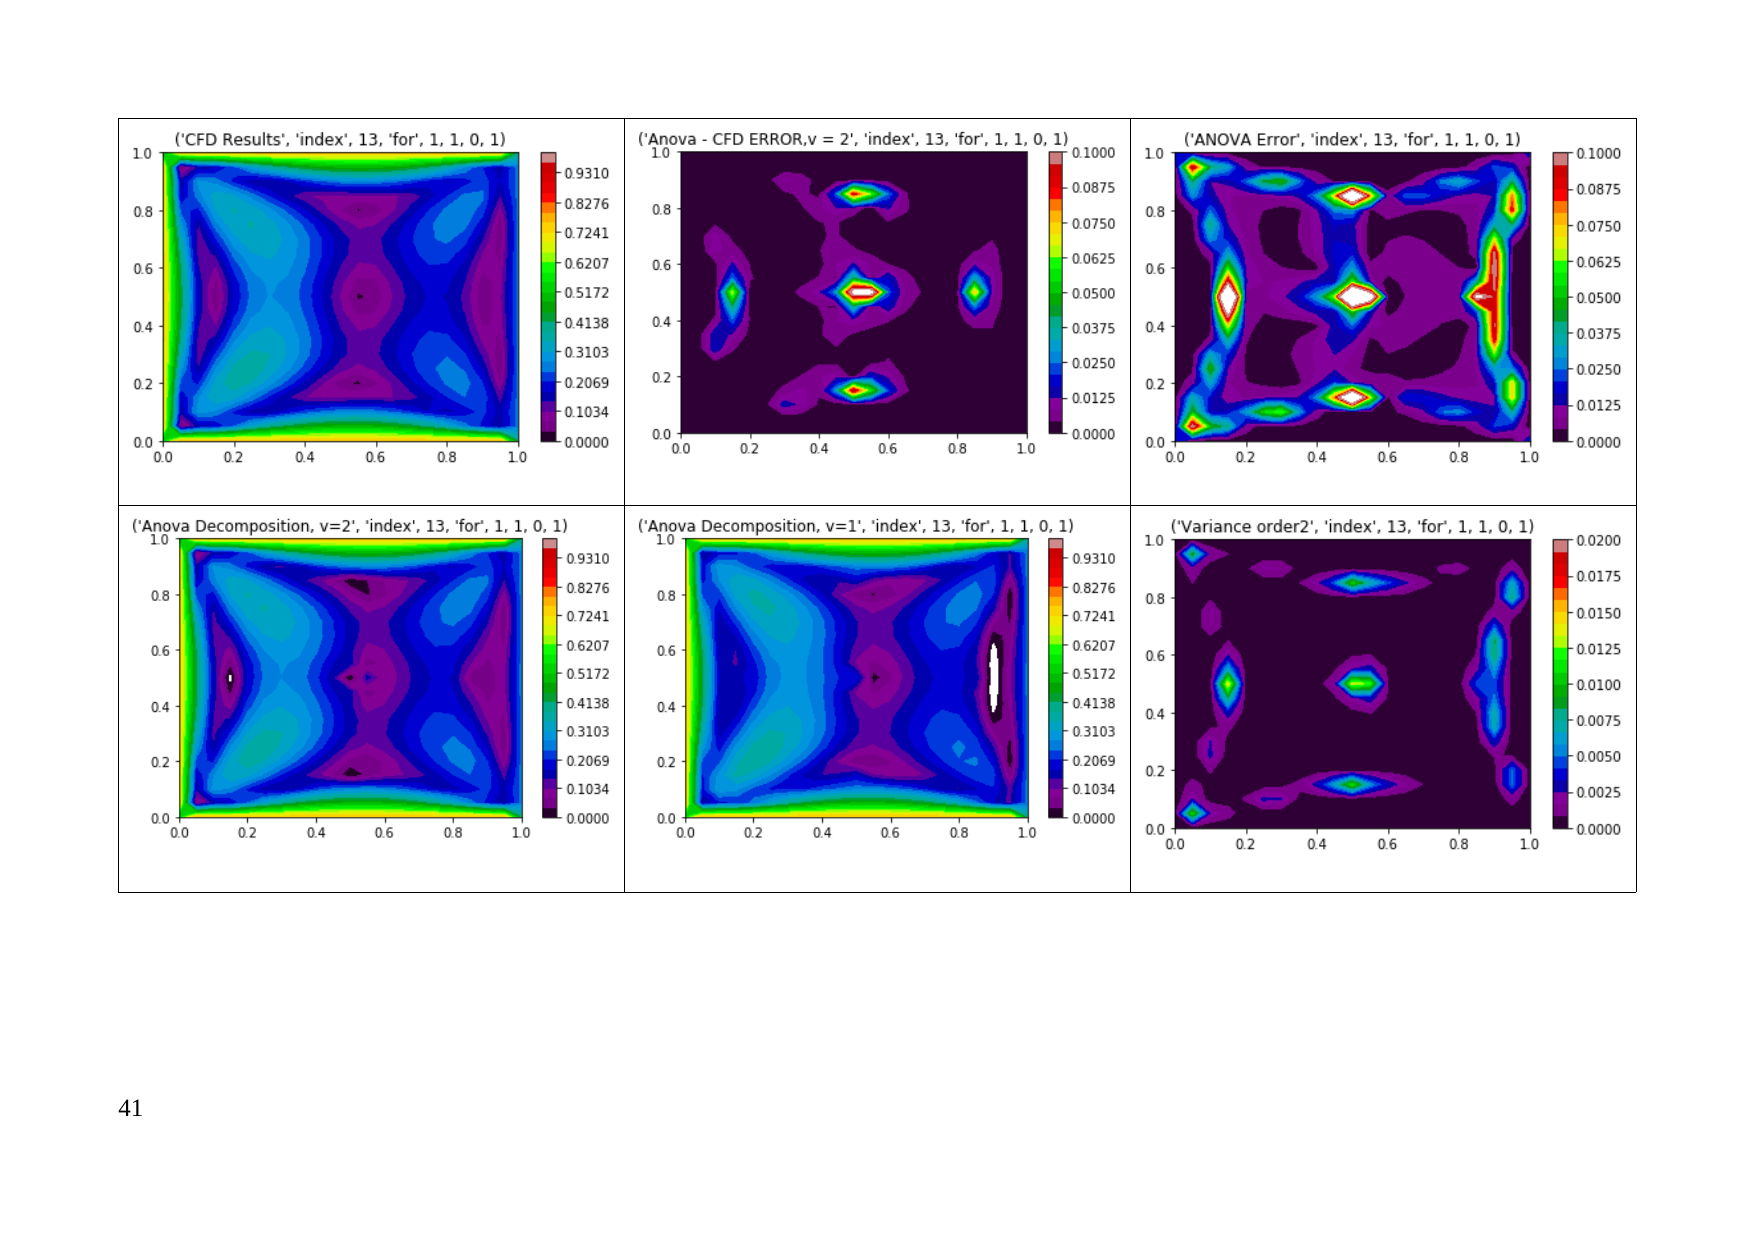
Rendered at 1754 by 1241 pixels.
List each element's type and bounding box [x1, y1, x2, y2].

table_header [625, 119, 1130, 505]
picture [629, 123, 1125, 464]
table_cell [119, 506, 624, 892]
picture [123, 511, 619, 848]
table_header [1131, 119, 1636, 505]
table_cell [1131, 506, 1636, 892]
picture [123, 123, 619, 473]
picture [1135, 511, 1631, 860]
picture [629, 511, 1125, 848]
picture [1135, 123, 1631, 473]
table_header [119, 119, 624, 505]
table_cell [625, 506, 1130, 892]
